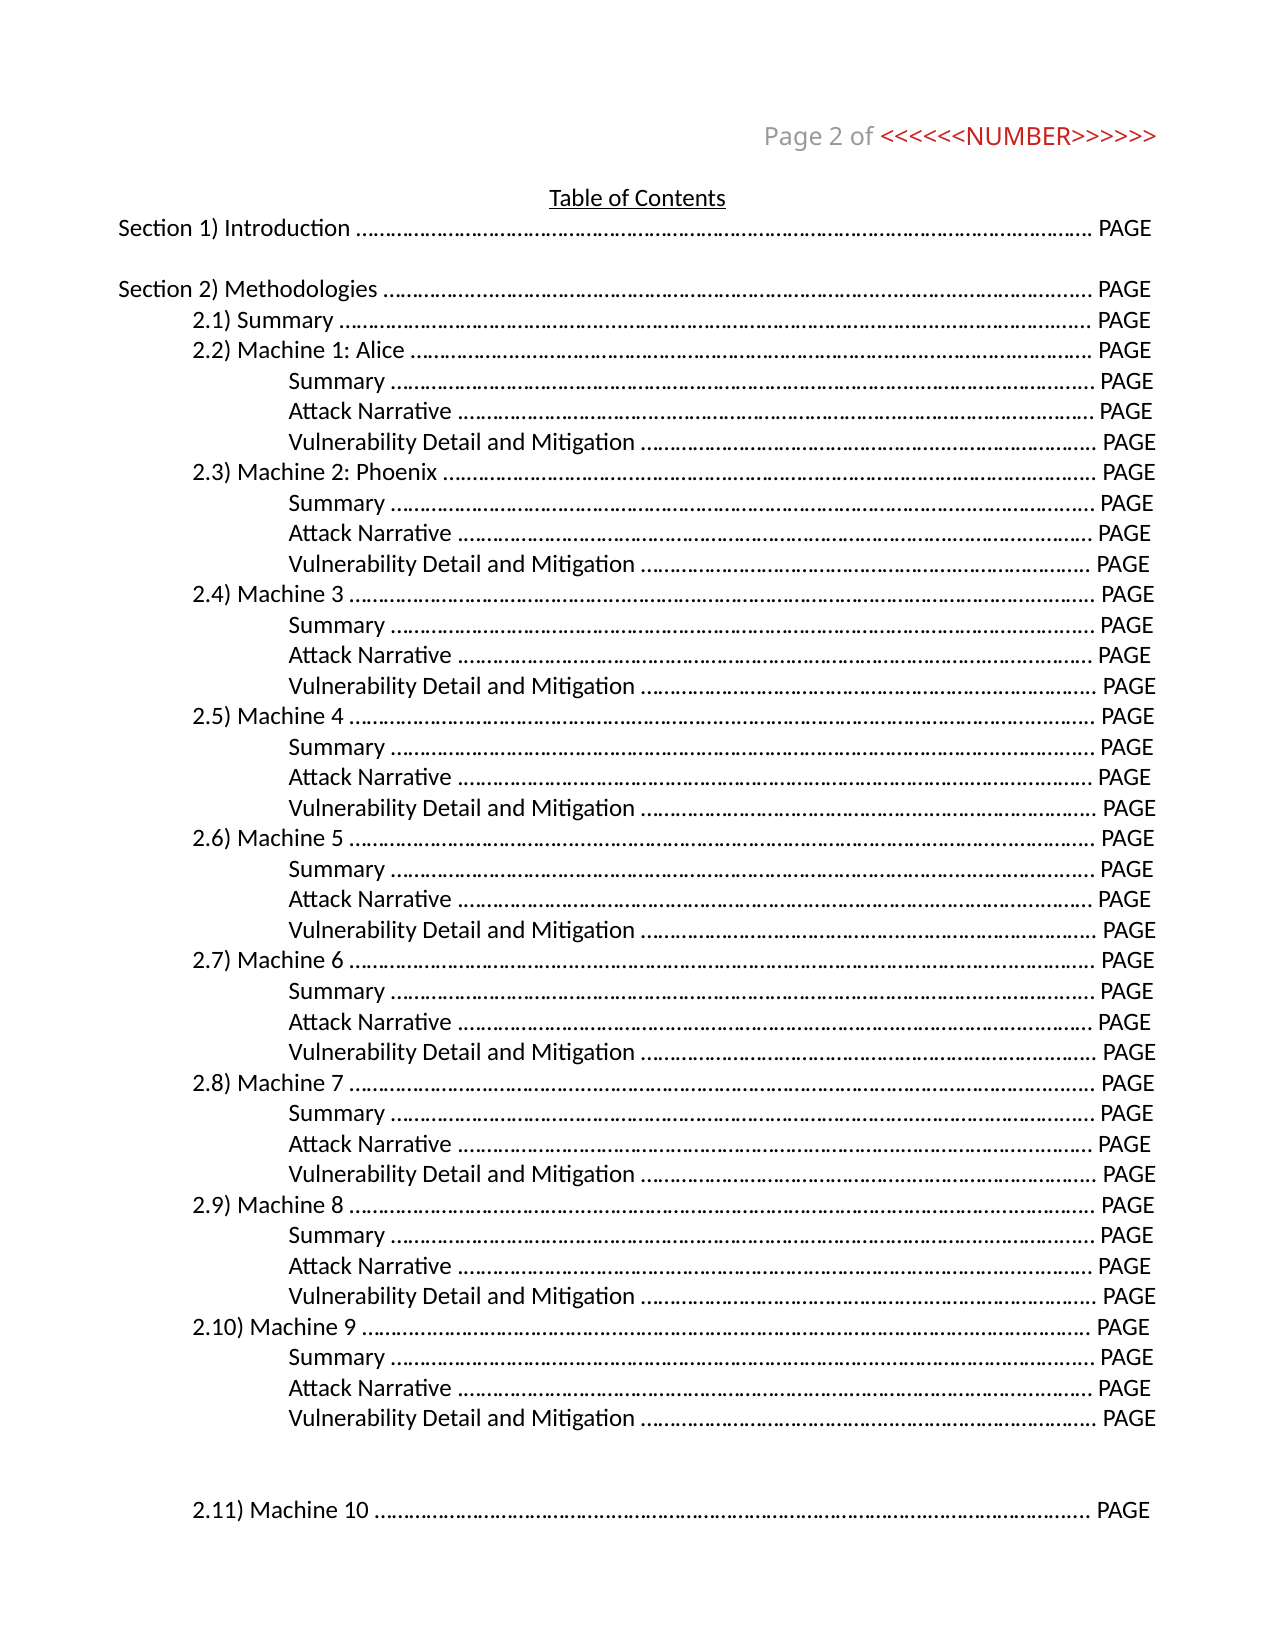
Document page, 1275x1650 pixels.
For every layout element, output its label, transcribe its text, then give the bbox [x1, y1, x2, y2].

text Attack Narrative .………………………………………………………………………….…………...……… PAGE [118, 517, 1157, 548]
text Summary ………………………………………………………………………………………………..……...… PAGE [118, 609, 1157, 639]
text Attack Narrative .………………………………………………………….…………………………...……… PAGE [118, 1372, 1157, 1402]
text Vulnerability Detail and Mitigation ……………………………………………..…………………….. PAGE [118, 426, 1157, 456]
text Vulnerability Detail and Mitigation …………………………………………..……………………….. PAGE [118, 1280, 1157, 1311]
text 2.8) Machine 7 …………………….……………...……………………………………………………………………...….. PAGE [118, 1067, 1157, 1097]
text 2.1) Summary ………………………………………....………………………………………………..……………….…... PAGE [118, 304, 1157, 334]
text Vulnerability Detail and Mitigation ……………………………………………….………………….. PAGE [118, 548, 1157, 578]
text Summary ……………………………………………………………………………………………..………...… PAGE [118, 731, 1157, 762]
text Vulnerability Detail and Mitigation ……………………………………………………………..…….. PAGE [118, 1036, 1157, 1067]
text Attack Narrative .……………………………...………………………………….…………………...……… PAGE [118, 395, 1157, 426]
text Summary ………………………………………………………………………………..……………………...… PAGE [118, 1097, 1157, 1128]
text 2.4) Machine 3 ………………………………………...………….…………………………………………………...…….. PAGE [118, 578, 1157, 609]
text Vulnerability Detail and Mitigation ………………………………………..………………………….. PAGE [118, 1158, 1157, 1189]
text 2.11) Machine 10 …………………………………..……………………………………………….…………………….... PAGE [118, 1494, 1157, 1524]
text Summary …………………………………………………………………………………………..…………...… PAGE [118, 975, 1157, 1006]
text Attack Narrative .………………………………………………………………….…………………...……… PAGE [118, 1006, 1157, 1036]
text Summary ………………………………………………………………………………………..……………...… PAGE [118, 853, 1157, 884]
text Section 1) Introduction …………………………………………………………………………………………………….…………. PAGE [118, 212, 1157, 243]
text 2.9) Machine 8 ……………………….…………...……………………………………………………………...………….. PAGE [118, 1189, 1157, 1219]
text 2.10) Machine 9 ………...…………………………...…………………………………………………….……………….. PAGE [118, 1311, 1157, 1341]
text 2.3) Machine 2: Phoenix ….………………………...…………….…………………………………………….……….. PAGE [118, 456, 1157, 487]
text 2.6) Machine 5 …………………………………....……………………………………………………………...………….. PAGE [118, 823, 1157, 853]
text Summary ………………………………………………………………………………..……………………...… PAGE [118, 365, 1157, 395]
text Summary ………………………………………………………………………………………..……………...… PAGE [118, 487, 1157, 517]
text Attack Narrative .……………………………………………………………………….……………...……… PAGE [118, 884, 1157, 914]
text Section 2) Methodologies ……………....…………………………………………………………....………..……………....… PAGE [118, 273, 1157, 304]
text Table of Contents [118, 182, 1157, 212]
text Attack Narrative .……………………………………………………………………………….……...……… PAGE [118, 639, 1157, 670]
text 2.5) Machine 4 ………………………………………….……………...……………………………………………...…….. PAGE [118, 701, 1157, 731]
text Vulnerability Detail and Mitigation ………………………………………..………………………….. PAGE [118, 914, 1157, 945]
text Attack Narrative .…………………………………………………………………………….………...……… PAGE [118, 762, 1157, 792]
text Vulnerability Detail and Mitigation …………………………………………..……………………….. PAGE [118, 792, 1157, 823]
text 2.2) Machine 1: Alice ………………..……………………………………………………………...………….…………. PAGE [118, 334, 1157, 365]
text Attack Narrative .………………………………………………………………………………….…...……… PAGE [118, 1250, 1157, 1280]
text 2.7) Machine 6 …………………………………....……………………………………………………………...………….. PAGE [118, 945, 1157, 975]
text Summary …………………………………………………………………………..…………………………...… PAGE [118, 1341, 1157, 1372]
text Vulnerability Detail and Mitigation ……………………………………………………..…………….. PAGE [118, 670, 1157, 701]
text Vulnerability Detail and Mitigation ……………………………………..…………………………….. PAGE [118, 1402, 1157, 1433]
text Attack Narrative .………………………………………………………………….…………………...……… PAGE [118, 1128, 1157, 1158]
text Summary …………………………………………………………………………………………..…………...… PAGE [118, 1219, 1157, 1250]
